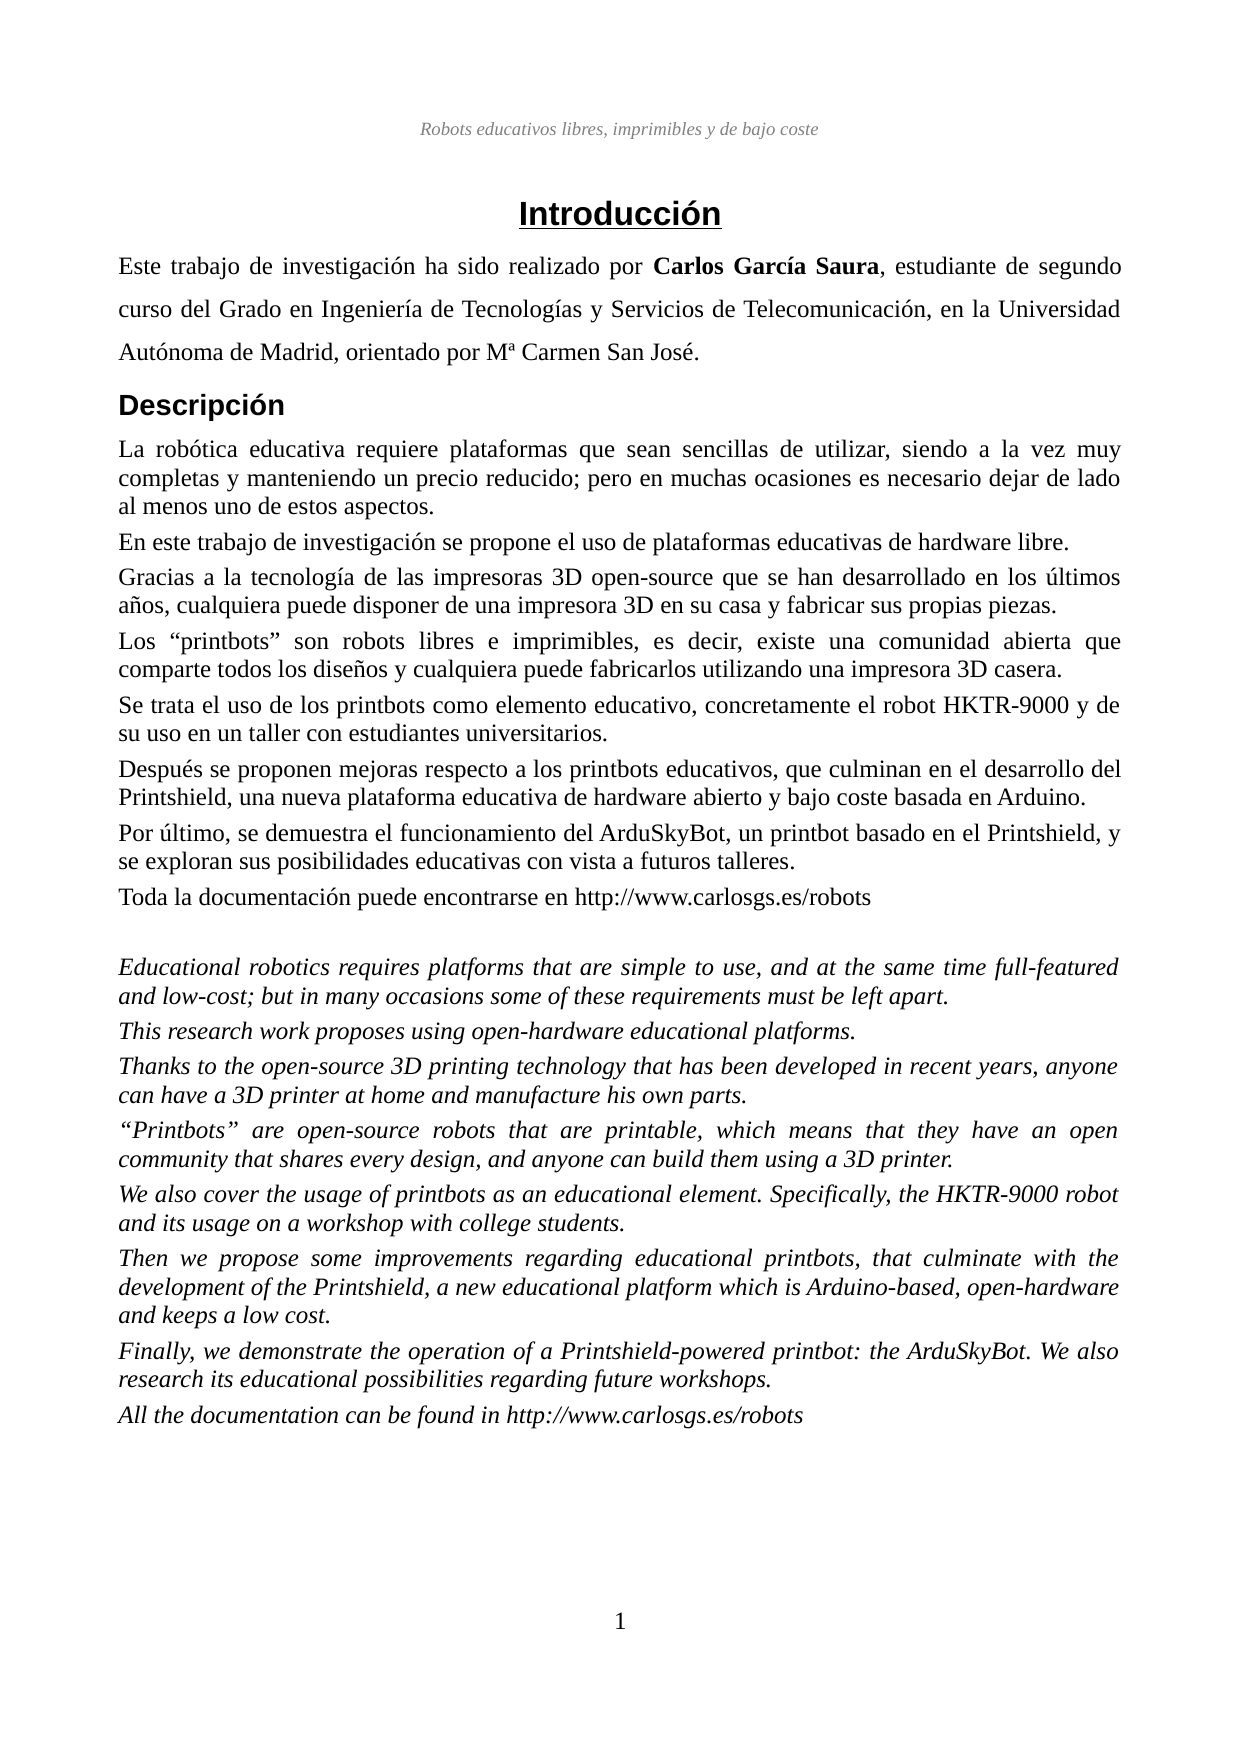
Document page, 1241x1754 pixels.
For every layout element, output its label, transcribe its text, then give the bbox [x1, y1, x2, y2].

subtitle Introducción [118, 194, 1122, 233]
text La robótica educativa requiere plataformas que sean sencillas de utilizar, siendo a la vez muy completas y manteniendo un precio reducido; pero en muchas ocasiones es necesario dejar de lado al menos uno de estos aspectos. [118, 434, 1122, 520]
text Después se proponen mejoras respecto a los printbots educativos, que culminan en el desarrollo del Printshield, una nueva plataforma educativa de hardware abierto y bajo coste basada en Arduino. [118, 754, 1122, 811]
text “Printbots” are open-source robots that are printable, which means that they have an open community that shares every design, and anyone can build them using a 3D printer. [118, 1115, 1122, 1173]
text We also cover the usage of printbots as an educational element. Specifically, the HKTR-9000 robot and its usage on a workshop with college students. [118, 1179, 1122, 1237]
text Toda la documentación puede encontrarse en http://www.carlosgs.es/robots [118, 882, 1122, 910]
text Finally, we demonstrate the operation of a Printshield-powered printbot: the ArduSkyBot. We also research its educational possibilities regarding future workshops. [118, 1336, 1122, 1393]
text Gracias a la tecnología de las impresoras 3D open-source que se han desarrollado en los últimos años, cualquiera puede disponer de una impresora 3D en su casa y fabricar sus propias piezas. [118, 562, 1122, 619]
text Por último, se demuestra el funcionamiento del ArduSkyBot, un printbot basado en el Printshield, y se exploran sus posibilidades educativas con vista a futuros talleres. [118, 818, 1122, 875]
text This research work proposes using open-hardware educational platforms. [118, 1016, 1122, 1045]
text Los “printbots” son robots libres e imprimibles, es decir, existe una comunidad abierta que comparte todos los diseños y cualquiera puede fabricarlos utilizando una impresora 3D casera. [118, 626, 1122, 683]
text Educational robotics requires platforms that are simple to use, and at the same time full-featured and low-cost; but in many occasions some of these requirements must be left apart. [118, 952, 1122, 1009]
text Este trabajo de investigación ha sido realizado por Carlos García Saura, estudiante de segundo curso del Grado en Ingeniería de Tecnologías y Servicios de Telecomunicación, en la Universidad Autónoma de Madrid, orientado por Mª Carmen San José. [118, 251, 1122, 366]
text Thanks to the open-source 3D printing technology that has been developed in recent years, anyone can have a 3D printer at home and manufacture his own parts. [118, 1051, 1122, 1109]
text All the documentation can be found in http://www.carlosgs.es/robots [118, 1400, 1122, 1428]
text Then we propose some improvements regarding educational printbots, that culminate with the development of the Printshield, a new educational platform which is Arduino-based, open-hardware and keeps a low cost. [118, 1243, 1122, 1329]
subtitle Descripción [118, 388, 1122, 421]
text Se trata el uso de los printbots como elemento educativo, concretamente el robot HKTR-9000 y de su uso en un taller con estudiantes universitarios. [118, 690, 1122, 747]
text En este trabajo de investigación se propone el uso de plataformas educativas de hardware libre. [118, 527, 1122, 555]
